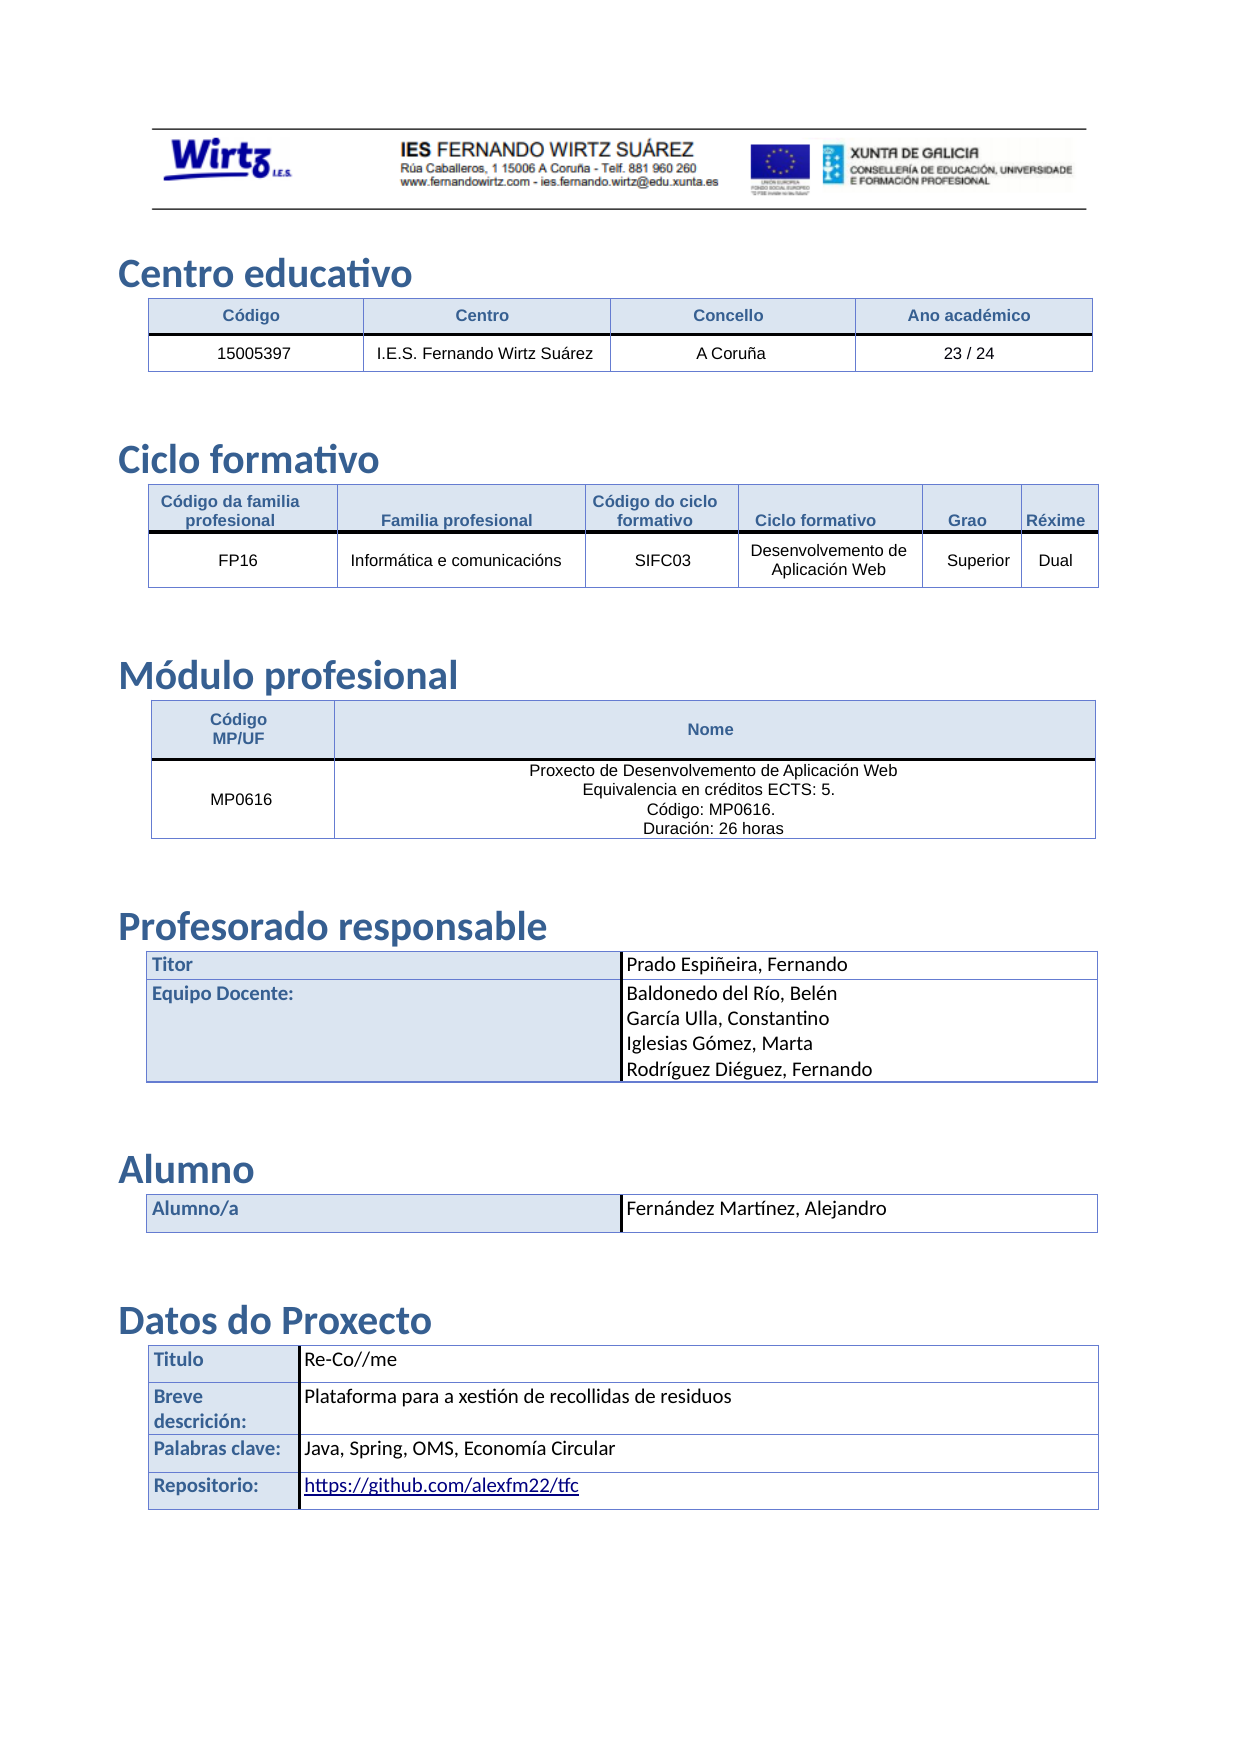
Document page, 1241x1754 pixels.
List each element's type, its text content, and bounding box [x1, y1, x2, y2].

text Alumno [118, 1143, 1122, 1194]
table_header Código do ciclo formativo [586, 485, 738, 530]
table_cell FP16 [149, 534, 337, 587]
table_cell MP0616 [152, 761, 334, 838]
table_cell 15005397 [149, 336, 363, 371]
table_cell SIFC03 [586, 534, 738, 587]
table_header Prado Espiñeira, Fernando [623, 952, 1097, 979]
table_header Ciclo formativo [739, 485, 922, 530]
table_cell Palabras clave: [149, 1435, 298, 1472]
table_cell I.E.S. Fernando Wirtz Suárez [364, 336, 610, 371]
table_cell Equipo Docente: [147, 980, 620, 1081]
table_cell Dual [1022, 534, 1098, 587]
table_cell Plataforma para a xestión de recollidas de residuos [301, 1383, 1098, 1434]
table_cell https://github.com/alexfm22/tfc [301, 1473, 1098, 1509]
table_cell Proxecto de Desenvolvemento de Aplicación Web Equivalencia en créditos ECTS: 5. Código: MP0616. Duración: 26 horas [335, 761, 1095, 838]
text Ciclo formativo [118, 433, 1122, 483]
table_header Centro [364, 299, 610, 333]
table_header Titulo [149, 1346, 298, 1382]
table_cell Baldonedo del Río, Belén García Ulla, Constantino Iglesias Gómez, Marta Rodríguez Diéguez, Fernando [623, 980, 1097, 1081]
table_cell Informática e comunicacións [338, 534, 585, 587]
table_header Alumno/a [147, 1195, 620, 1232]
table_header Familia profesional [338, 485, 585, 530]
picture [143, 118, 1097, 218]
text Profesorado responsable [118, 900, 1122, 951]
table_header Concello [611, 299, 855, 333]
table_cell Desenvolvemento de Aplicación Web [739, 534, 922, 587]
table_header Fernández Martínez, Alejandro [623, 1195, 1097, 1232]
table_header Réxime [1022, 485, 1098, 530]
table_header Grao [923, 485, 1021, 530]
text Módulo profesional [118, 649, 1122, 699]
table_header Código [149, 299, 363, 333]
table_header Re-Co//me [301, 1346, 1098, 1382]
text Centro educativo [118, 247, 1122, 298]
table_cell Repositorio: [149, 1473, 298, 1509]
text Datos do Proxecto [118, 1294, 1122, 1345]
table_cell A Coruña [611, 336, 855, 371]
table_cell Java, Spring, OMS, Economía Circular [301, 1435, 1098, 1472]
table_cell 23 / 24 [856, 336, 1092, 371]
table_header Titor [147, 952, 620, 979]
table_header Nome [335, 701, 1095, 758]
table_header Código da familia profesional [149, 485, 337, 530]
table_cell Breve descrición: [149, 1383, 298, 1434]
table_header Código MP/UF [152, 701, 334, 758]
table_cell Superior [923, 534, 1021, 587]
table_header Ano académico [856, 299, 1092, 333]
